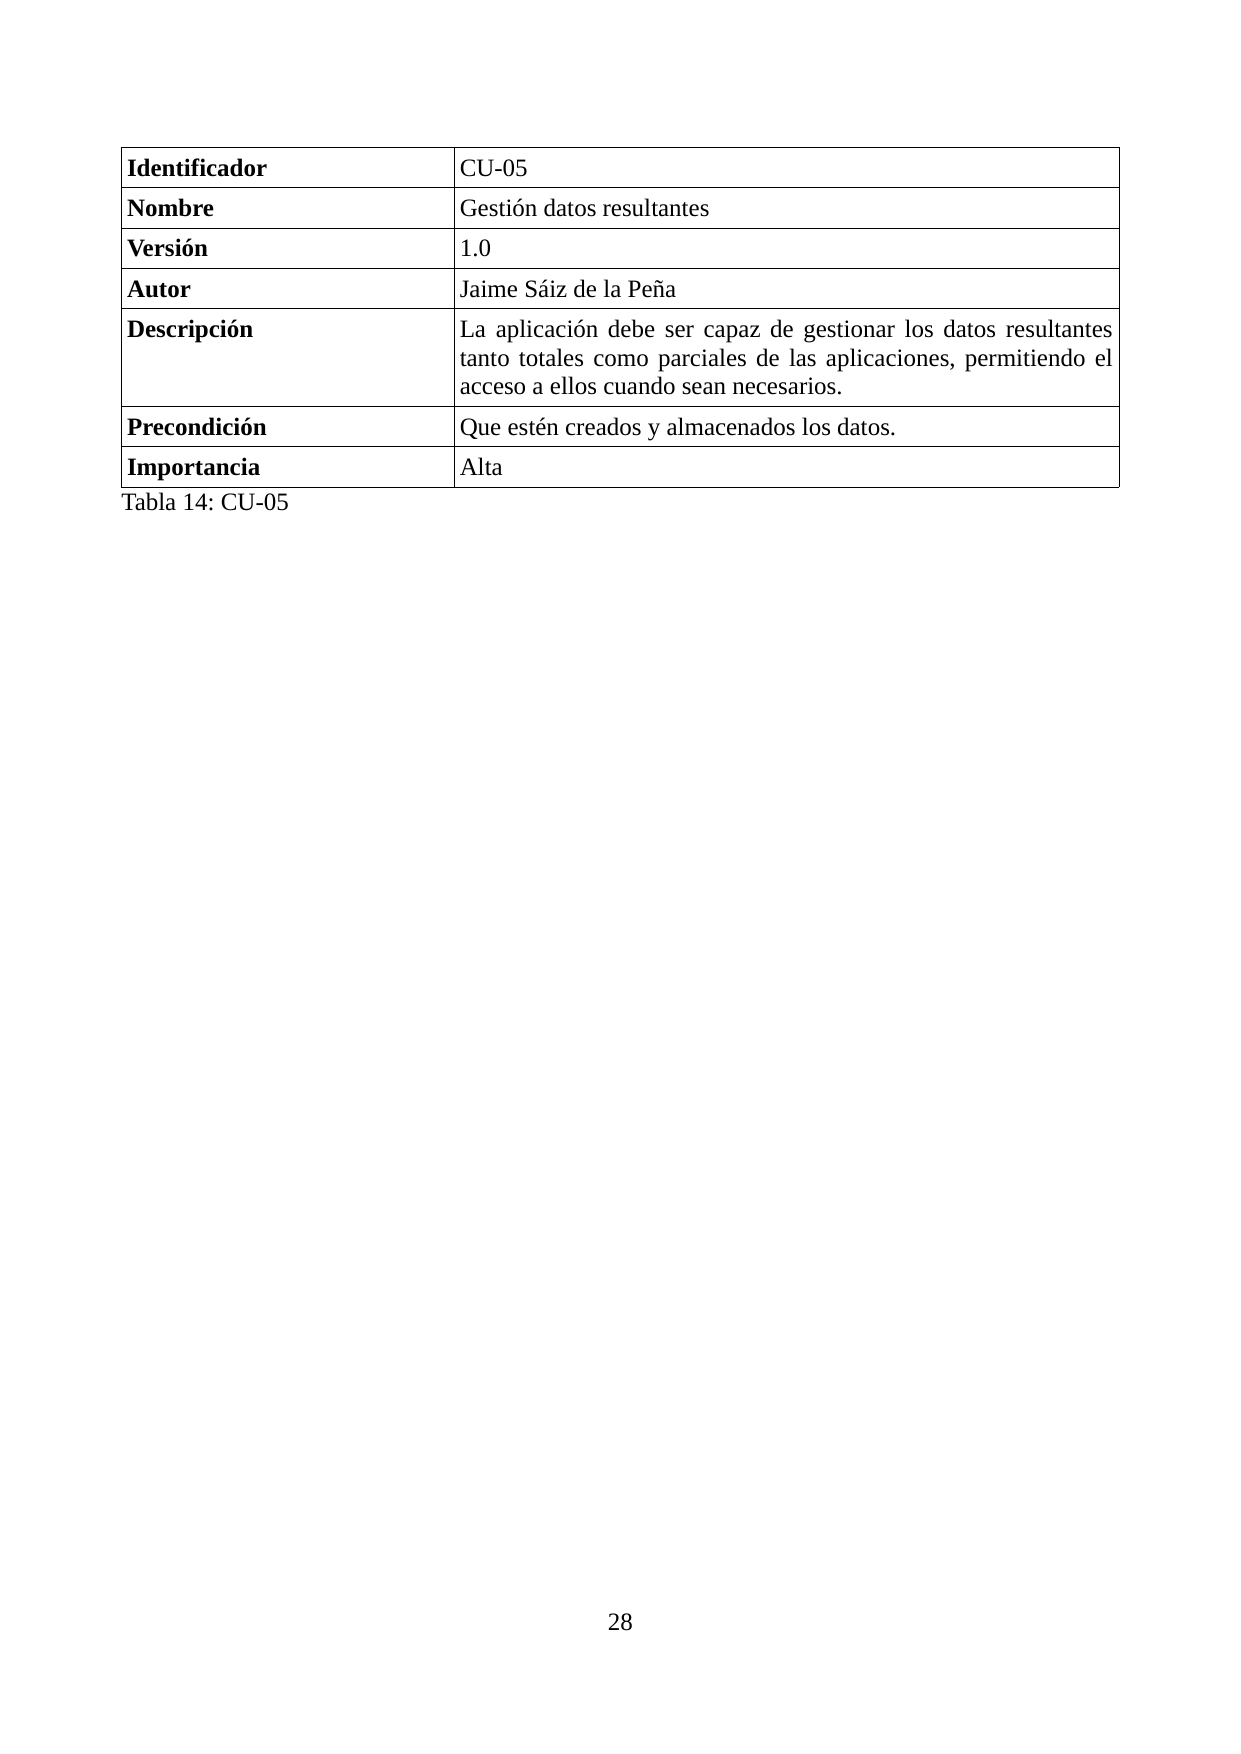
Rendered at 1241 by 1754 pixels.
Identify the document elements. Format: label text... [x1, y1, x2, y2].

table_cell Que estén creados y almacenados los datos. [455, 407, 1119, 446]
table_cell Jaime Sáiz de la Peña [455, 269, 1119, 308]
table_cell Importancia [122, 447, 454, 487]
table_header CU-05 [455, 148, 1119, 187]
table_cell Precondición [122, 407, 454, 446]
table_cell 1.0 [455, 229, 1119, 268]
table_cell Versión [122, 229, 454, 268]
table_cell Alta [455, 447, 1119, 487]
table_cell Nombre [122, 188, 454, 227]
table_cell Gestión datos resultantes [455, 188, 1119, 227]
table_cell Autor [122, 269, 454, 308]
table_cell Descripción [122, 309, 454, 406]
table_cell La aplicación debe ser capaz de gestionar los datos resultantes tanto totales como parciales de las aplicaciones, permitiendo el acceso a ellos cuando sean necesarios. [455, 309, 1119, 406]
text Tabla 14: CU-05 [121, 488, 1119, 515]
table_header Identificador [122, 148, 454, 187]
